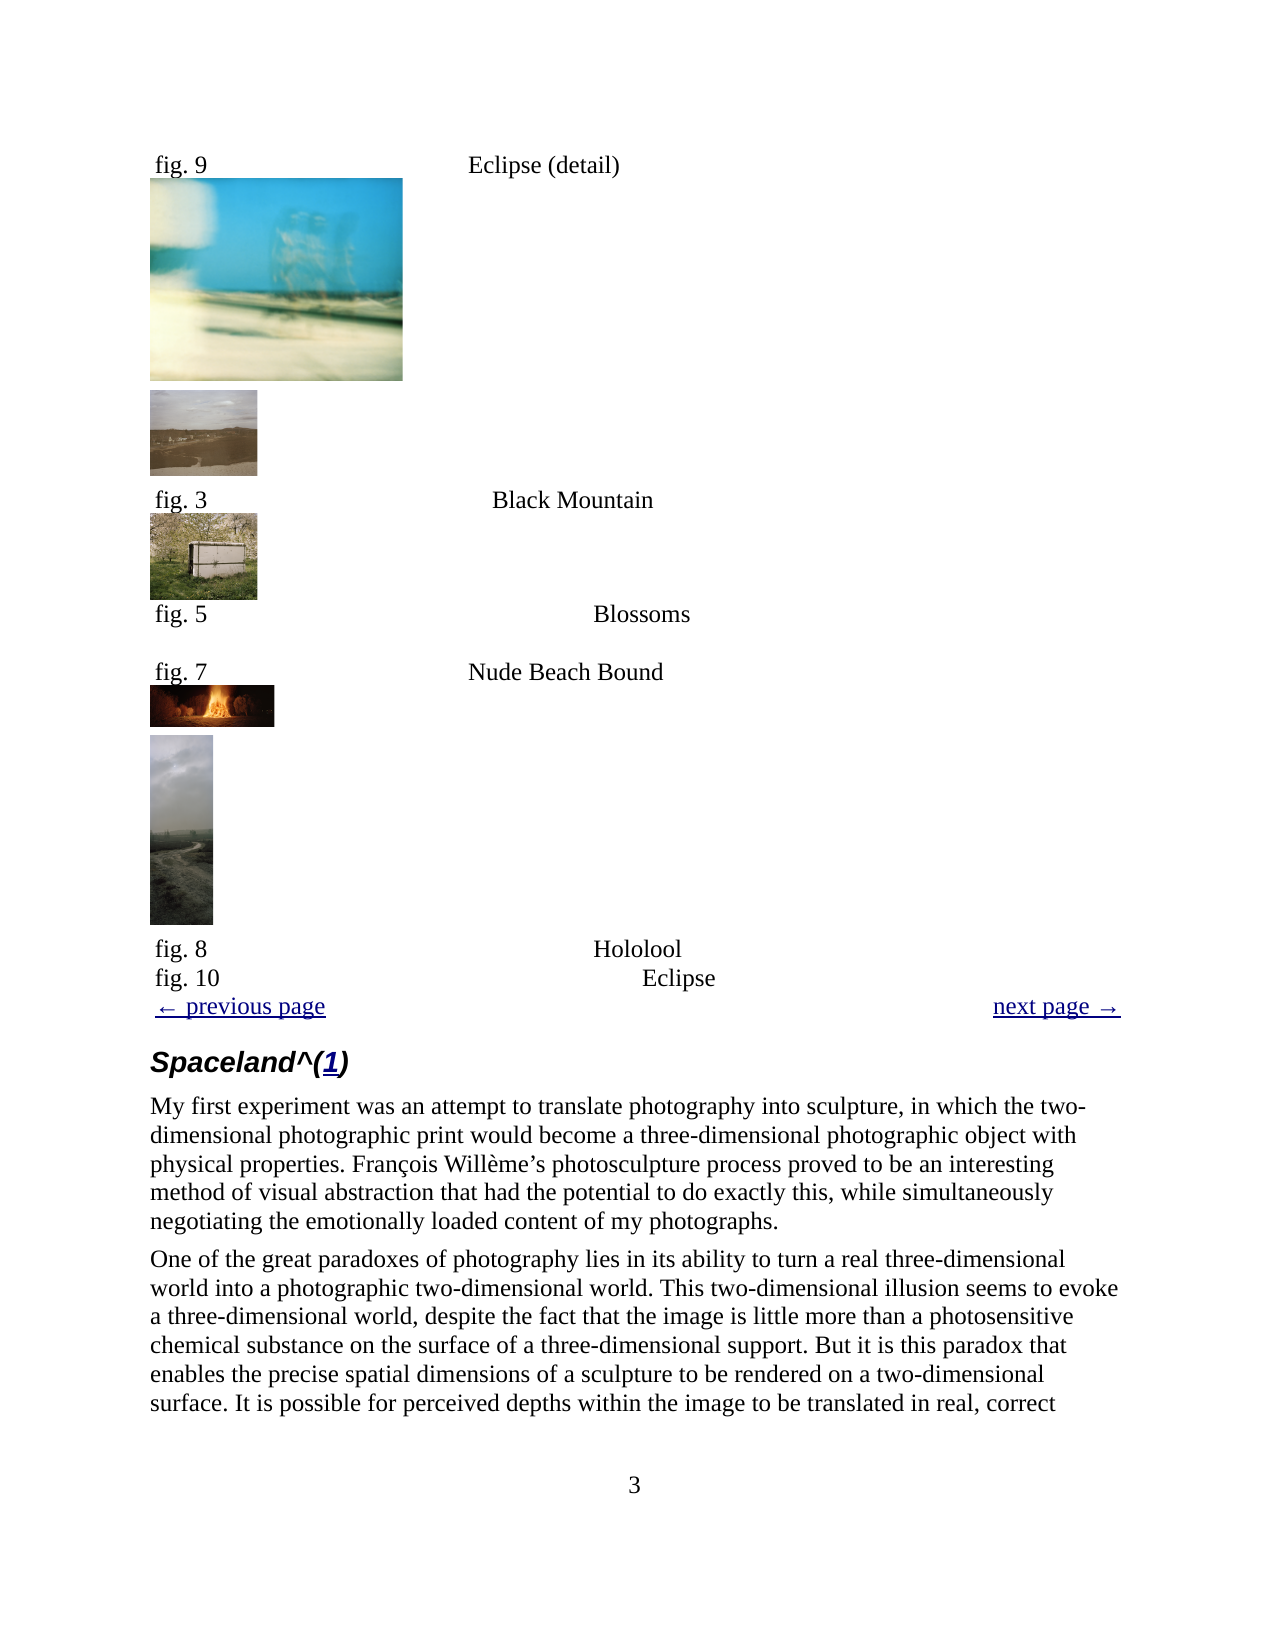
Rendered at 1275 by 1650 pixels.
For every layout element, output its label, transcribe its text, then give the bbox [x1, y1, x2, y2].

text My first experiment was an attempt to translate photography into sculpture, in which the two-dimensional photographic print would become a three-dimensional photographic object with physical properties. François Willème’s photosculpture process proved to be an interesting method of visual abstraction that had the potential to do exactly this, while simultaneously negotiating the emotionally loaded content of my photographs. [150, 1091, 1125, 1235]
table_header fig. 5 [150, 600, 589, 628]
table_header Hololool [589, 934, 1125, 963]
table_header Blossoms [589, 600, 1125, 628]
picture [150, 685, 275, 727]
table_header fig. 9 [150, 150, 463, 179]
text One of the great paradoxes of photography lies in its ability to turn a real three-dimensional world into a photographic two-dimensional world. This two-dimensional illusion seems to evoke a three-dimensional world, despite the fact that the image is little more than a photosensitive chemical substance on the surface of a three-dimensional support. But it is this paradox that enables the precise spatial dimensions of a sculpture to be rendered on a two-dimensional surface. It is possible for perceived depths within the image to be translated in real, correct [150, 1244, 1125, 1416]
picture [150, 178, 403, 381]
table_header fig. 7 [150, 657, 463, 686]
picture [150, 513, 258, 600]
picture [150, 735, 214, 925]
table_header Eclipse [638, 963, 1125, 991]
table_header Black Mountain [488, 485, 1125, 514]
table_header next page → [651, 991, 1125, 1020]
table_header Nude Beach Bound [463, 657, 1125, 686]
table_header fig. 8 [150, 934, 589, 963]
picture [150, 390, 258, 476]
subtitle Spaceland^(1) [150, 1045, 1125, 1079]
table_header ← previous page [150, 991, 651, 1020]
table_header Eclipse (detail) [463, 150, 1125, 179]
table_header fig. 10 [150, 963, 637, 991]
table_header fig. 3 [150, 485, 487, 514]
